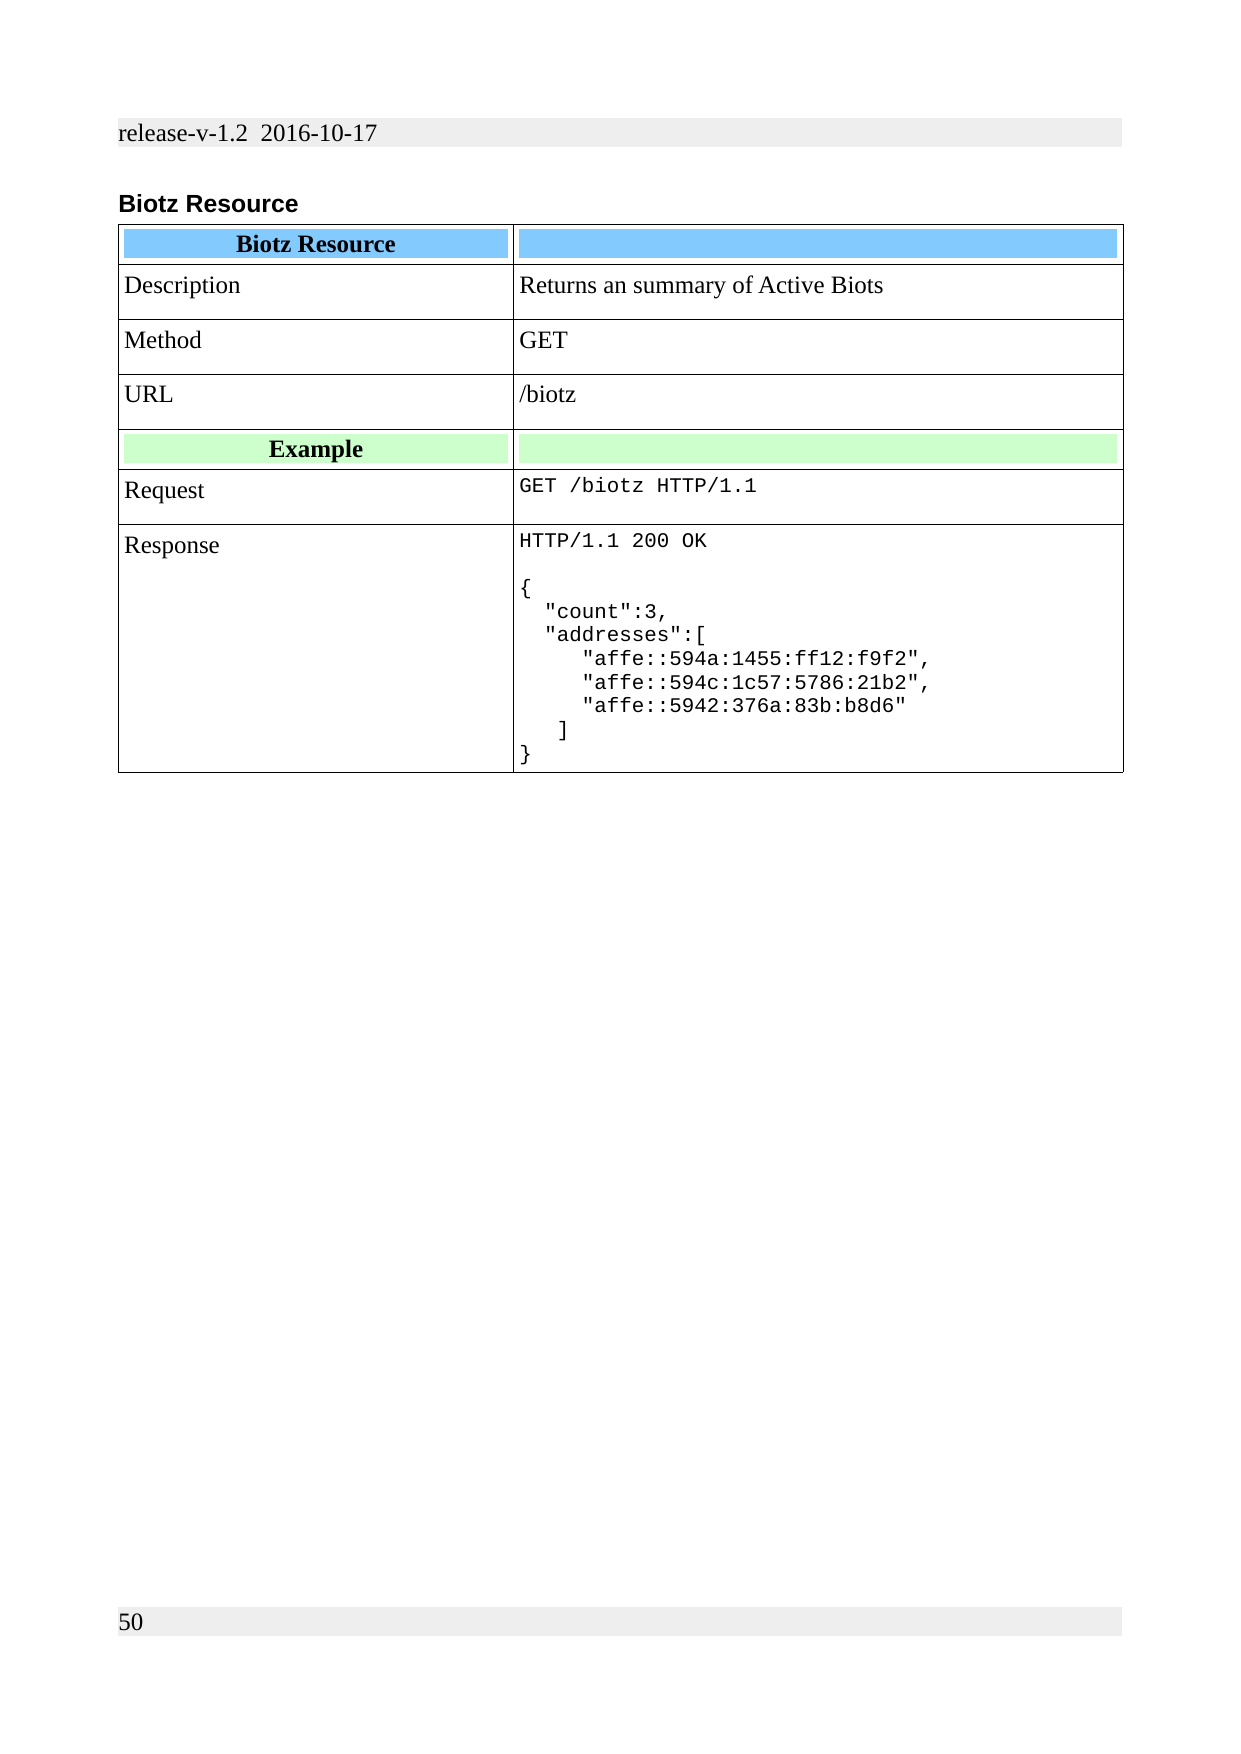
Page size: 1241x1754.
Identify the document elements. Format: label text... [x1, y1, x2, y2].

table_cell [514, 430, 1123, 469]
subtitle Biotz Resource [118, 189, 1122, 217]
table_cell Description [119, 265, 513, 319]
table_header [514, 225, 1123, 264]
table_cell Returns an summary of Active Biots [514, 265, 1123, 319]
table_cell Method [119, 320, 513, 374]
table_header Biotz Resource [119, 225, 513, 264]
table_header GET /biotz HTTP/1.1 [514, 470, 1123, 524]
table_cell Response [119, 525, 513, 772]
table_cell /biotz [514, 375, 1123, 429]
table_cell Example [119, 430, 513, 469]
table_cell HTTP/1.1 200 OK { "count":3, "addresses":[ "affe::594a:1455:ff12:f9f2", "affe::594c:1c57:5786:21b2", "affe::5942:376a:83b:b8d6" ] } [514, 525, 1123, 772]
table_cell URL [119, 375, 513, 429]
table_header Request [119, 470, 513, 524]
table_cell GET [514, 320, 1123, 374]
